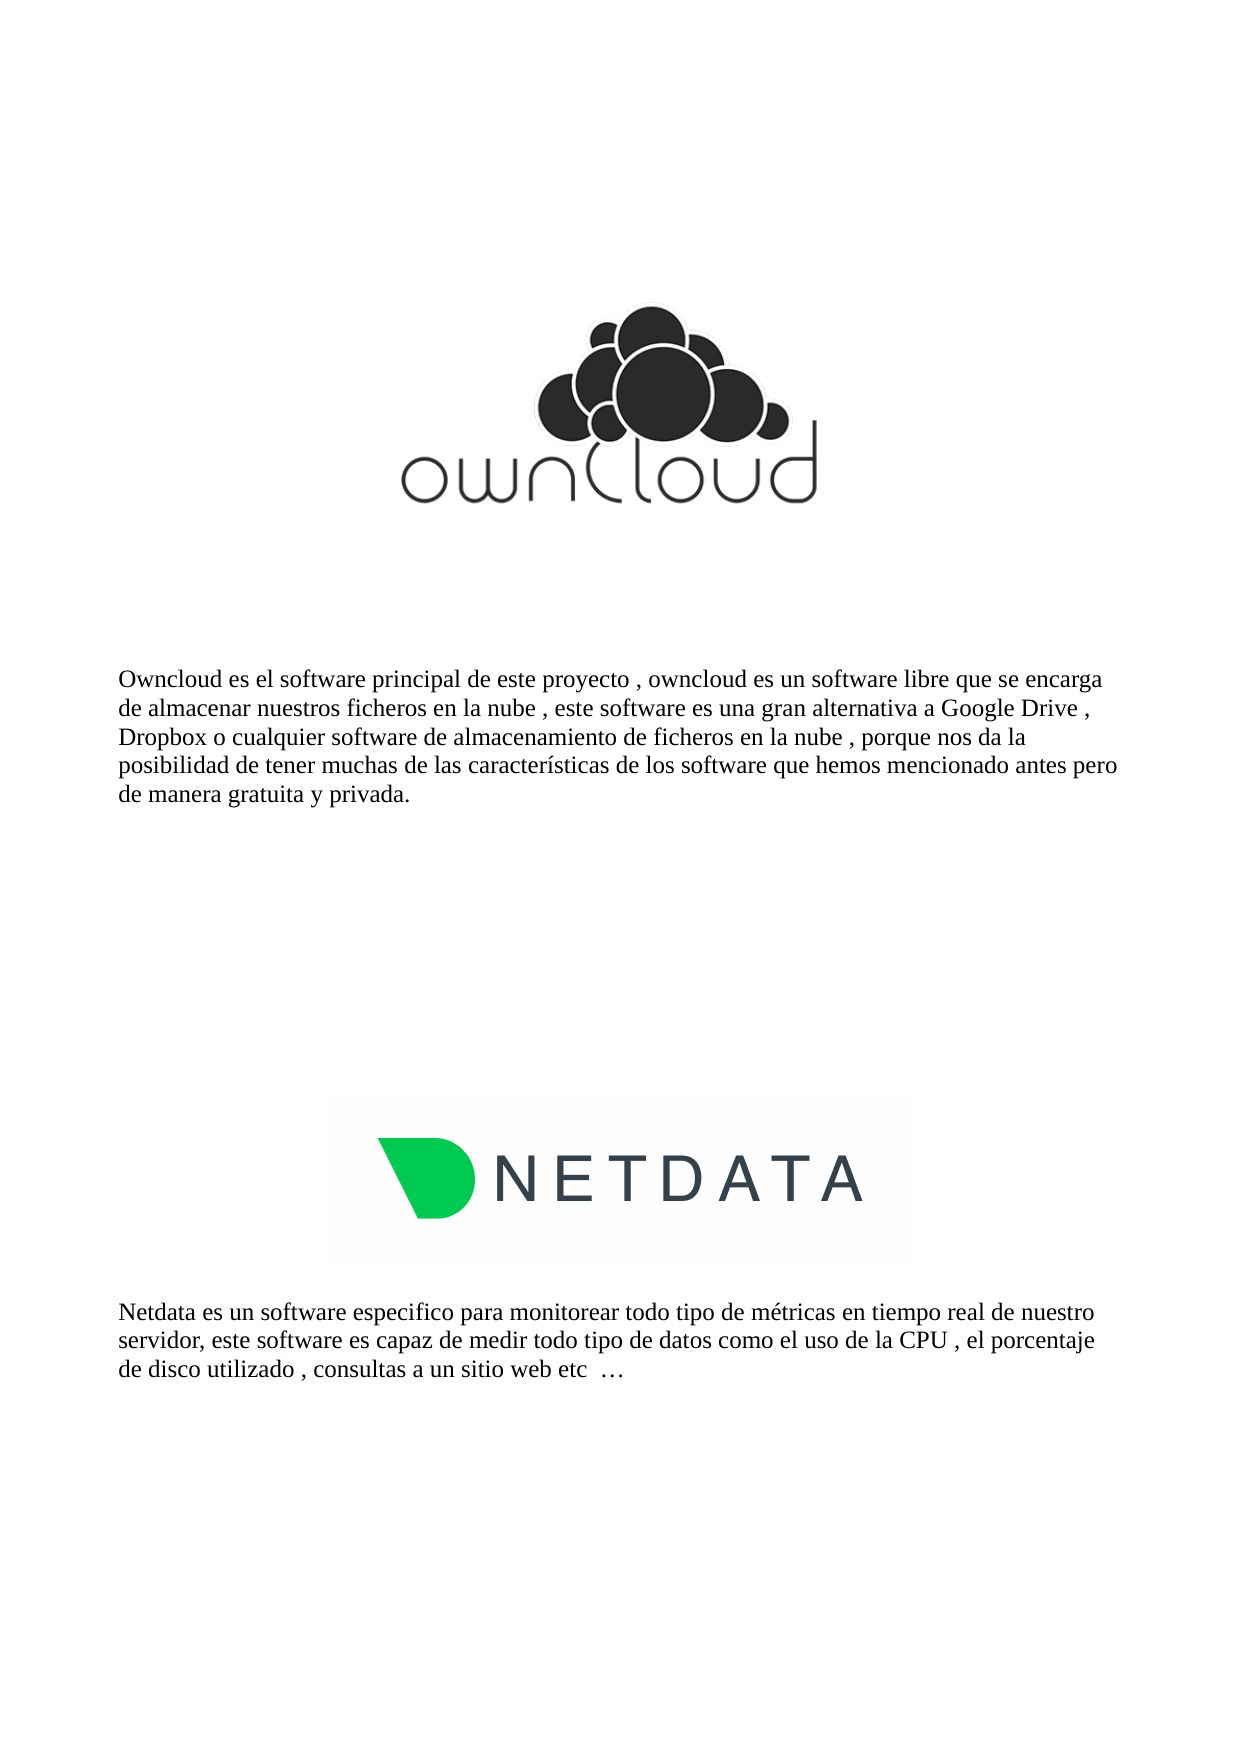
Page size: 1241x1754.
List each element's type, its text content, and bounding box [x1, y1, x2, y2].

text Owncloud es el software principal de este proyecto , owncloud es un software libre que se encarga de almacenar nuestros ficheros en la nube , este software es una gran alternativa a Google Drive , Dropbox o cualquier software de almacenamiento de ficheros en la nube , porque nos da la posibilidad de tener muchas de las características de los software que hemos mencionado antes pero de manera gratuita y privada. [118, 664, 1122, 808]
picture [323, 1095, 917, 1264]
text Netdata es un software especifico para monitorear todo tipo de métricas en tiempo real de nuestro servidor, este software es capaz de medir todo tipo de datos como el uso de la CPU , el porcentaje de disco utilizado , consultas a un sitio web etc … [118, 1297, 1122, 1383]
picture [350, 248, 871, 561]
